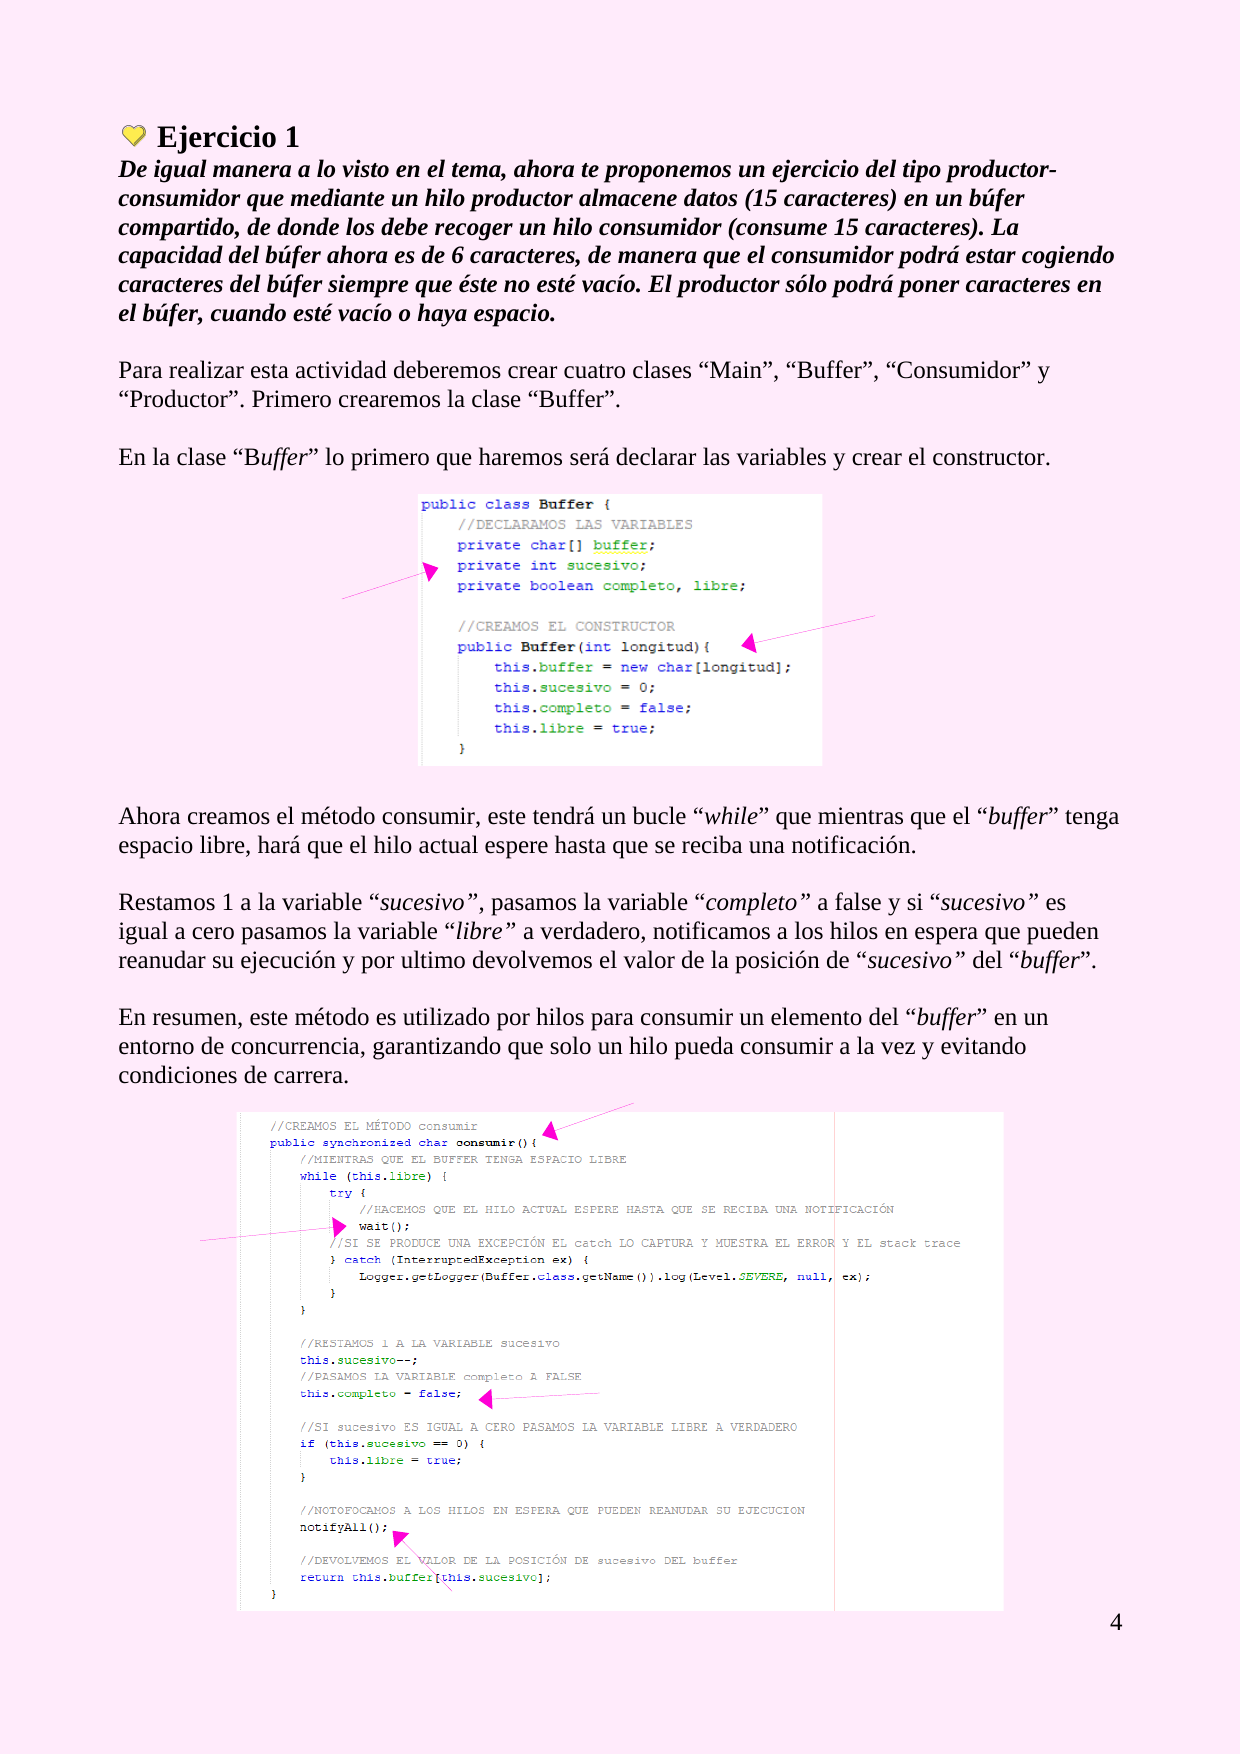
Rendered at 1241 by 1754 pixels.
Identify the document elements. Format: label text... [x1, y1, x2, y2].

text En la clase “Buffer” lo primero que haremos será declarar las variables y crear el constructor. [118, 442, 1122, 470]
text En resumen, este método es utilizado por hilos para consumir un elemento del “buffer” en un entorno de concurrencia, garantizando que solo un hilo pueda consumir a la vez y evitando condiciones de carrera. [118, 1002, 1122, 1088]
text Restamos 1 a la variable “sucesivo”, pasamos la variable “completo” a false y si “sucesivo” es igual a cero pasamos la variable “libre” a verdadero, notificamos a los hilos en espera que pueden reanudar su ejecución y por ultimo devolvemos el valor de la posición de “sucesivo” del “buffer”. [118, 887, 1122, 973]
text Ahora creamos el método consumir, este tendrá un bucle “while” que mientras que el “buffer” tenga espacio libre, hará que el hilo actual espere hasta que se reciba una notificación. [118, 801, 1122, 858]
text De igual manera a lo visto en el tema, ahora te proponemos un ejercicio del tipo productor-consumidor que mediante un hilo productor almacene datos (15 caracteres) en un búfer compartido, de donde los debe recoger un hilo consumidor (consume 15 caracteres). La capacidad del búfer ahora es de 6 caracteres, de manera que el consumidor podrá estar cogiendo caracteres del búfer siempre que éste no esté vacío. El productor sólo podrá poner caracteres en el búfer, cuando esté vacío o haya espacio. [118, 154, 1122, 327]
text Para realizar esta actividad deberemos crear cuatro clases “Main”, “Buffer”, “Consumidor” y “Productor”. Primero crearemos la clase “Buffer”. [118, 355, 1122, 413]
picture [122, 123, 147, 149]
text Ejercicio 1 [118, 118, 1122, 154]
picture [236, 1112, 1004, 1518]
